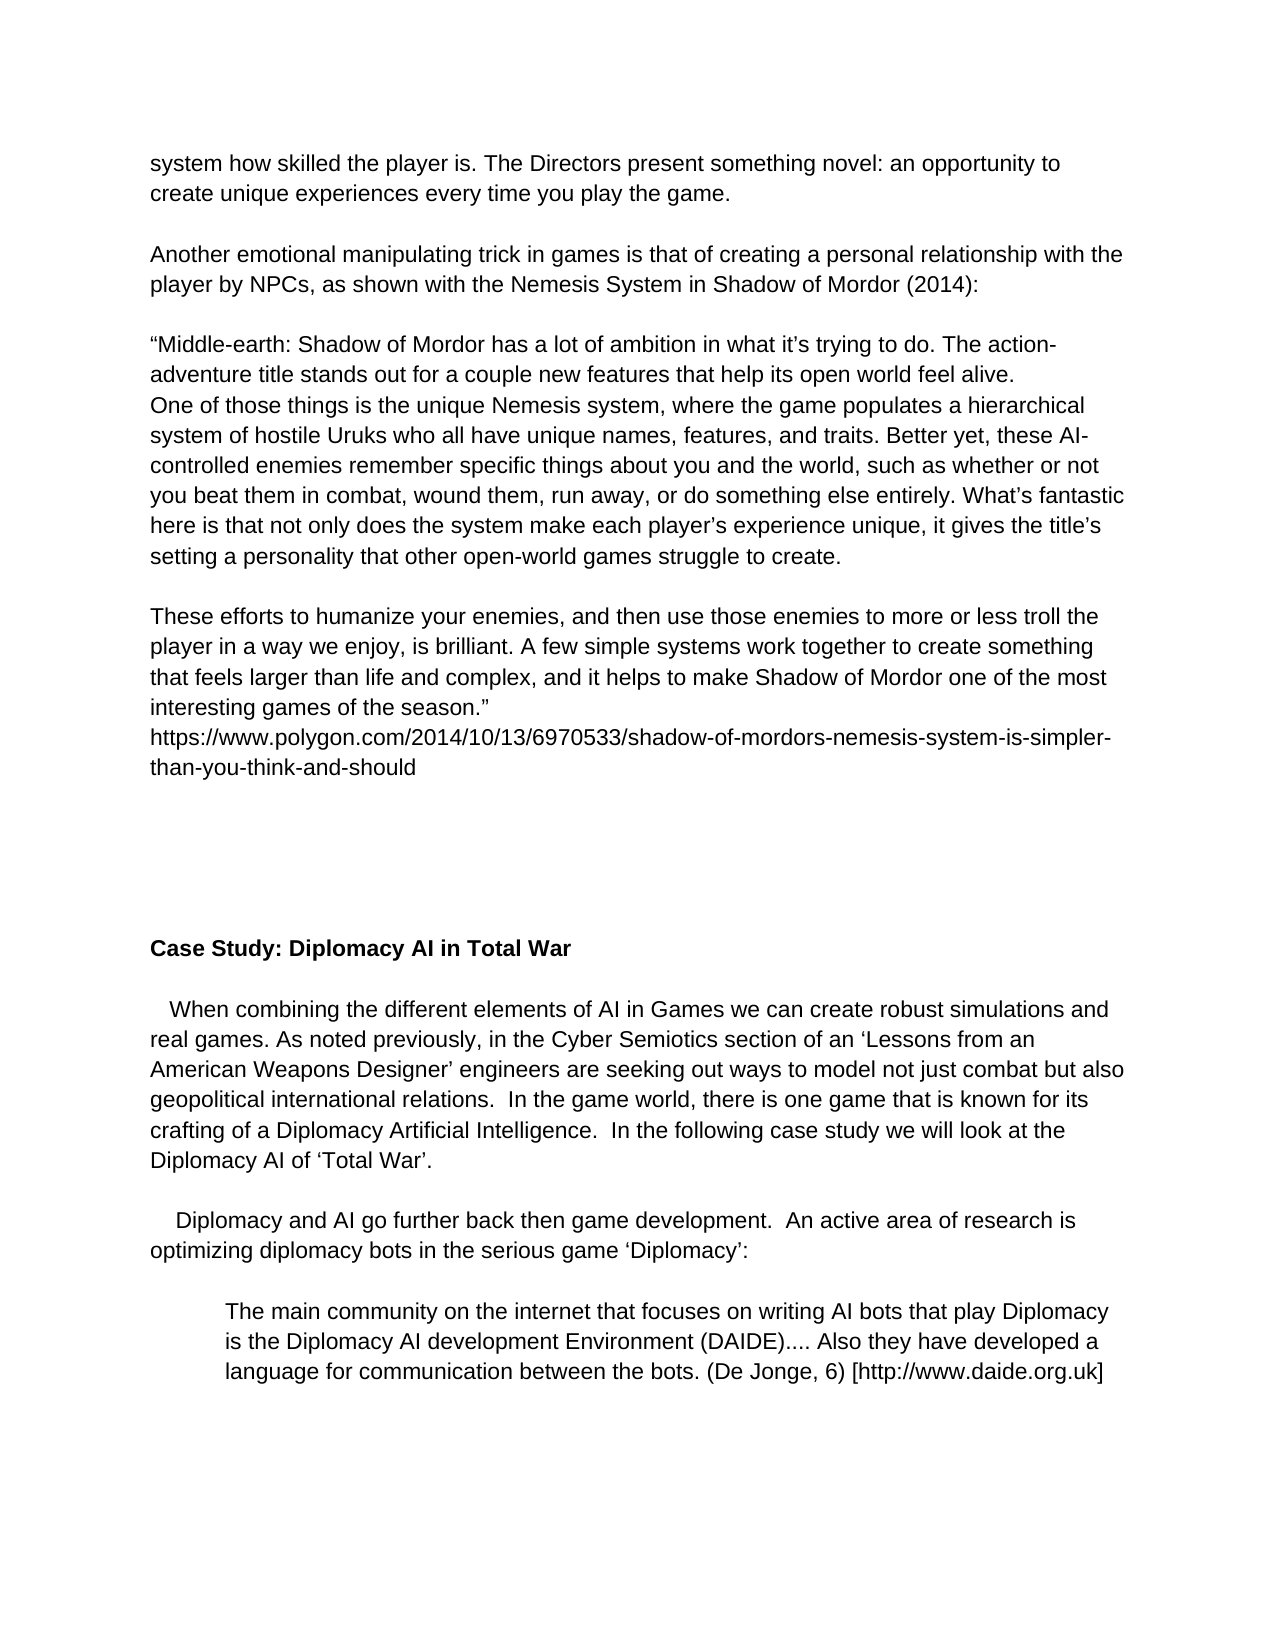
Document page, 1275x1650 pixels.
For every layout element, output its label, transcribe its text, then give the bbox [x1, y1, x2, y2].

text Case Study: Diplomacy AI in Total War [150, 935, 1125, 962]
text Diplomacy and AI go further back then game development. An active area of research is optimizing diplomacy bots in the serious game ‘Diplomacy’: [150, 1207, 1125, 1264]
text system how skilled the player is. The Directors present something novel: an opportunity to create unique experiences every time you play the game. Another emotional manipulating trick in games is that of creating a personal relationship with the player by NPCs, as shown with the Nemesis System in Shadow of Mordor (2014): “Middle-earth: Shadow of Mordor has a lot of ambition in what it’s trying to do. The action-adventure title stands out for a couple new features that help its open world feel alive. One of those things is the unique Nemesis system, where the game populates a hierarchical system of hostile Uruks who all have unique names, features, and traits. Better yet, these AI-controlled enemies remember specific things about you and the world, such as whether or not you beat them in combat, wound them, run away, or do something else entirely. What’s fantastic here is that not only does the system make each player’s experience unique, it gives the title’s setting a personality that other open-world games struggle to create. These efforts to humanize your enemies, and then use those enemies to more or less troll the player in a way we enjoy, is brilliant. A few simple systems work together to create something that feels larger than life and complex, and it helps to make Shadow of Mordor one of the most interesting games of the season.” https://www.polygon.com/2014/10/13/6970533/shadow-of-mordors-nemesis-system-is-simpler-than-you-think-and-should [150, 150, 1125, 841]
text The main community on the internet that focuses on writing AI bots that play Diplomacy is the Diplomacy AI development Environment (DAIDE).... Also they have developed a language for communication between the bots. (De Jonge, 6) [http://www.daide.org.uk] [225, 1298, 1125, 1415]
text When combining the different elements of AI in Games we can create robust simulations and real games. As noted previously, in the Cyber Semiotics section of an ‘Lessons from an American Weapons Designer’ engineers are seeking out ways to model not just combat but also geopolitical international relations. In the game world, there is one game that is known for its crafting of a Diplomacy Artificial Intelligence. In the following case study we will look at the Diplomacy AI of ‘Total War’. [150, 966, 1125, 1203]
